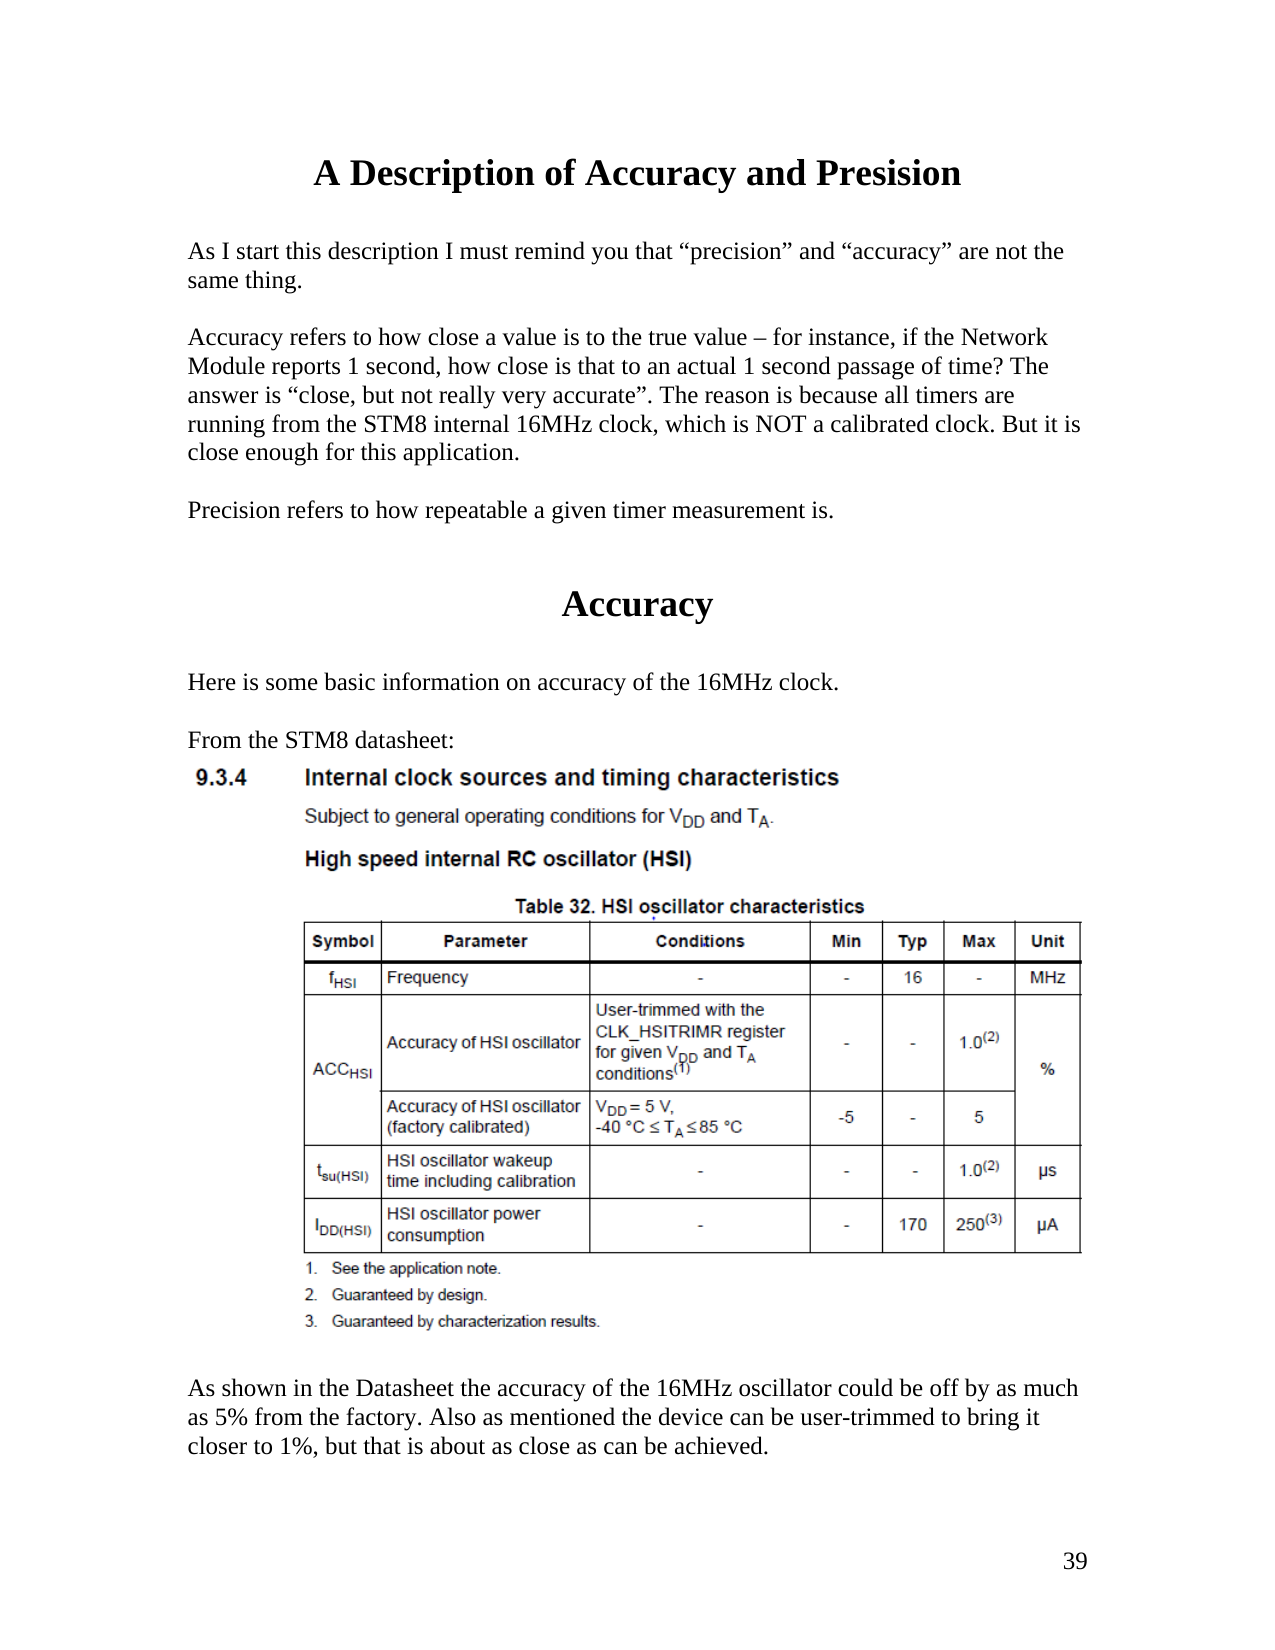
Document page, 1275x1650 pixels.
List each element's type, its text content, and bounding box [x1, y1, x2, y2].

text From the STM8 datasheet: [187, 725, 1087, 753]
text Precision refers to how repeatable a given timer measurement is. [187, 495, 1087, 524]
picture [187, 753, 1088, 1345]
text Accuracy [187, 581, 1087, 624]
text Here is some basic information on accuracy of the 16MHz clock. [187, 667, 1087, 696]
text A Description of Accuracy and Presision [187, 150, 1087, 193]
text As shown in the Datasheet the accuracy of the 16MHz oscillator could be off by as much as 5% from the factory. Also as mentioned the device can be user-trimmed to bring it closer to 1%, but that is about as close as can be achieved. [187, 1373, 1087, 1459]
text Accuracy refers to how close a value is to the true value – for instance, if the Network Module reports 1 second, how close is that to an actual 1 second passage of time? The answer is “close, but not really very accurate”. The reason is because all timers are running from the STM8 internal 16MHz clock, which is NOT a calibrated clock. But it is close enough for this application. [187, 322, 1087, 466]
text As I start this description I must remind you that “precision” and “accuracy” are not the same thing. [187, 236, 1087, 294]
